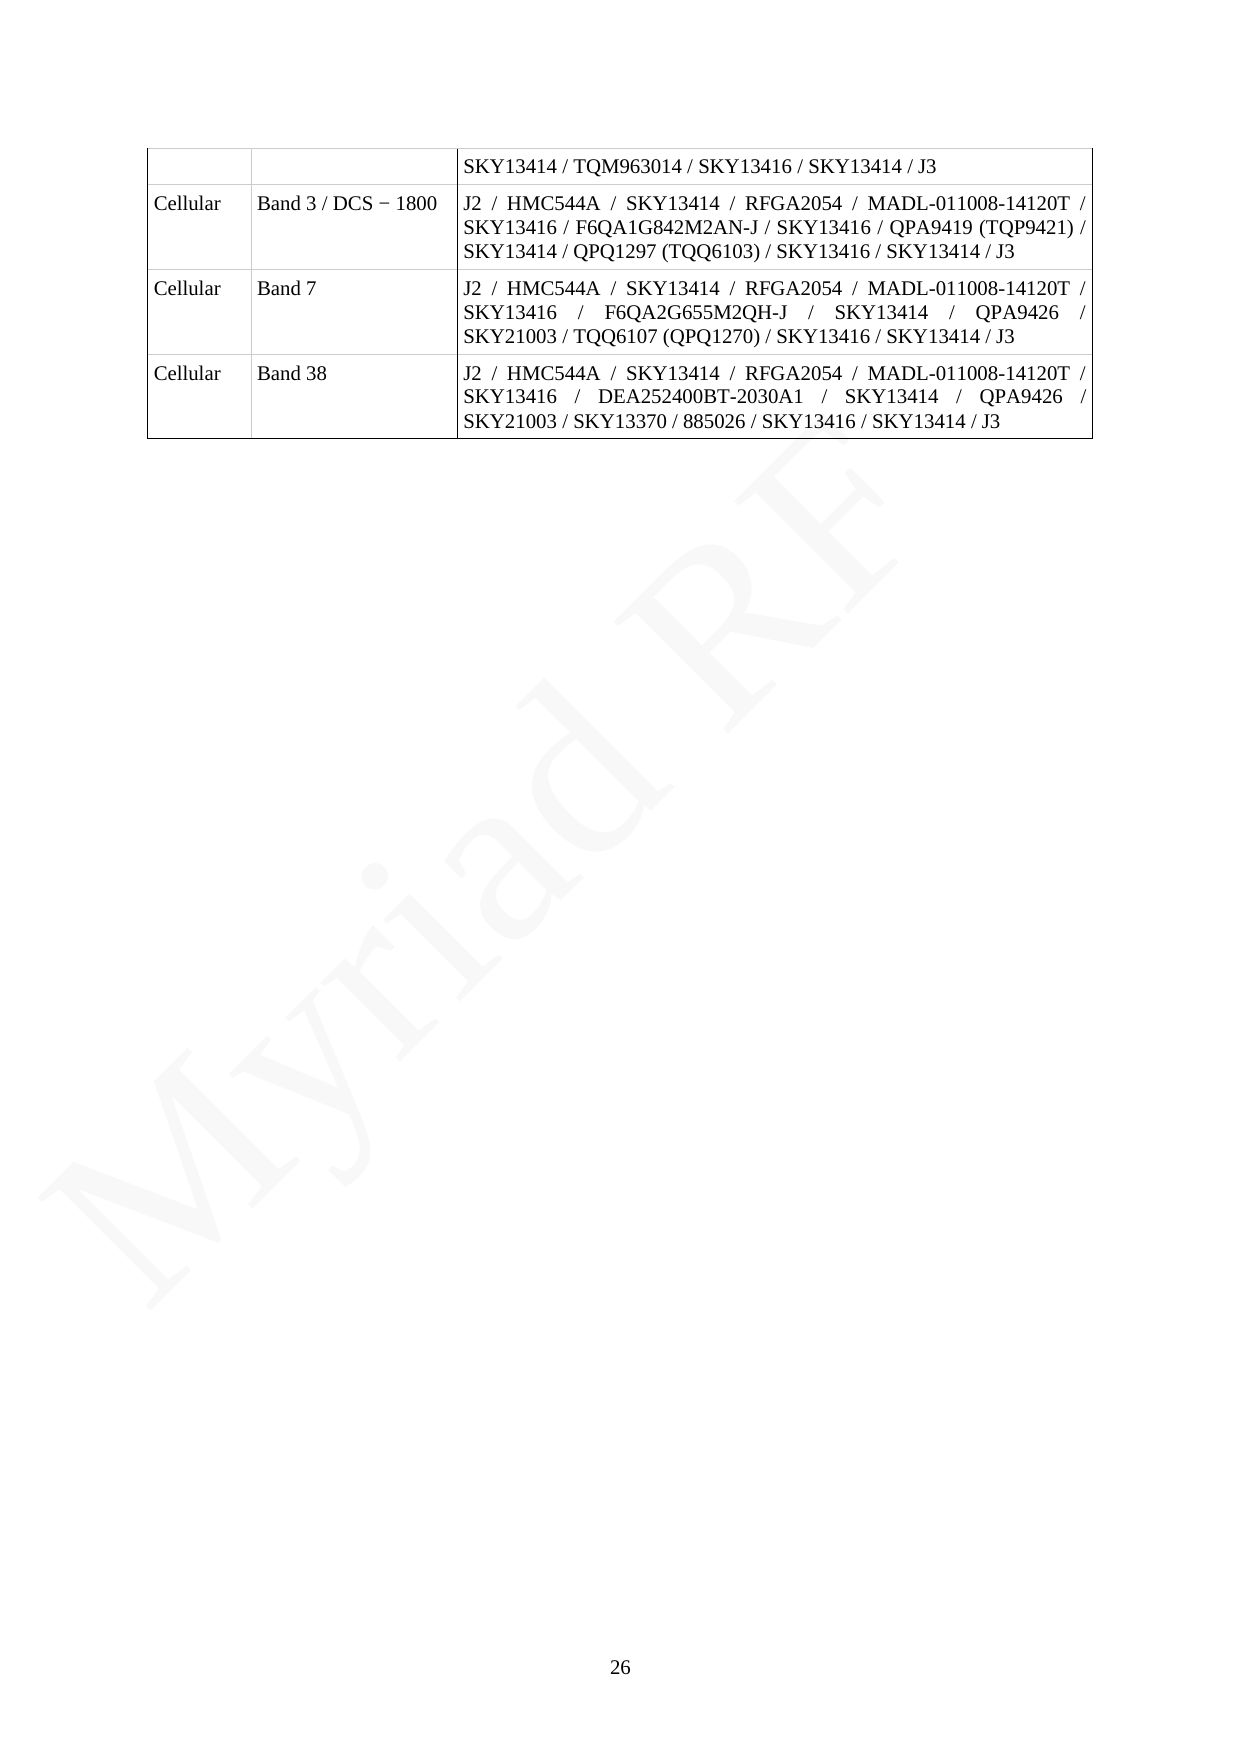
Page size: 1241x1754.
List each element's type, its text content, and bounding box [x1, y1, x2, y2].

table_cell [148, 149, 251, 184]
table_cell Cellular [148, 355, 251, 438]
table_cell Band 7 [252, 270, 457, 354]
table_cell Cellular [148, 270, 251, 354]
table_cell Band 38 [252, 355, 457, 438]
table_cell J2 / HMC544A / SKY13414 / RFGA2054 / MADL-011008-14120T / SKY13416 / F6QA1G842M2AN-J / SKY13416 / QPA9419 (TQP9421) / SKY13414 / QPQ1297 (TQQ6103) / SKY13416 / SKY13414 / J3 [458, 185, 1092, 269]
table_cell J2 / HMC544A / SKY13414 / RFGA2054 / MADL-011008-14120T / SKY13416 / F6QA2G655M2QH-J / SKY13414 / QPA9426 / SKY21003 / TQQ6107 (QPQ1270) / SKY13416 / SKY13414 / J3 [458, 270, 1092, 354]
table_cell J2 / HMC544A / SKY13414 / RFGA2054 / MADL-011008-14120T / SKY13416 / DEA252400BT-2030A1 / SKY13414 / QPA9426 / SKY21003 / SKY13370 / 885026 / SKY13416 / SKY13414 / J3 [458, 355, 1092, 438]
table_cell SKY13414 / TQM963014 / SKY13416 / SKY13414 / J3 [458, 149, 1092, 184]
table_cell [252, 149, 457, 184]
table_cell Cellular [148, 185, 251, 269]
table_cell Band 3 / DCS − 1800 [252, 185, 457, 269]
